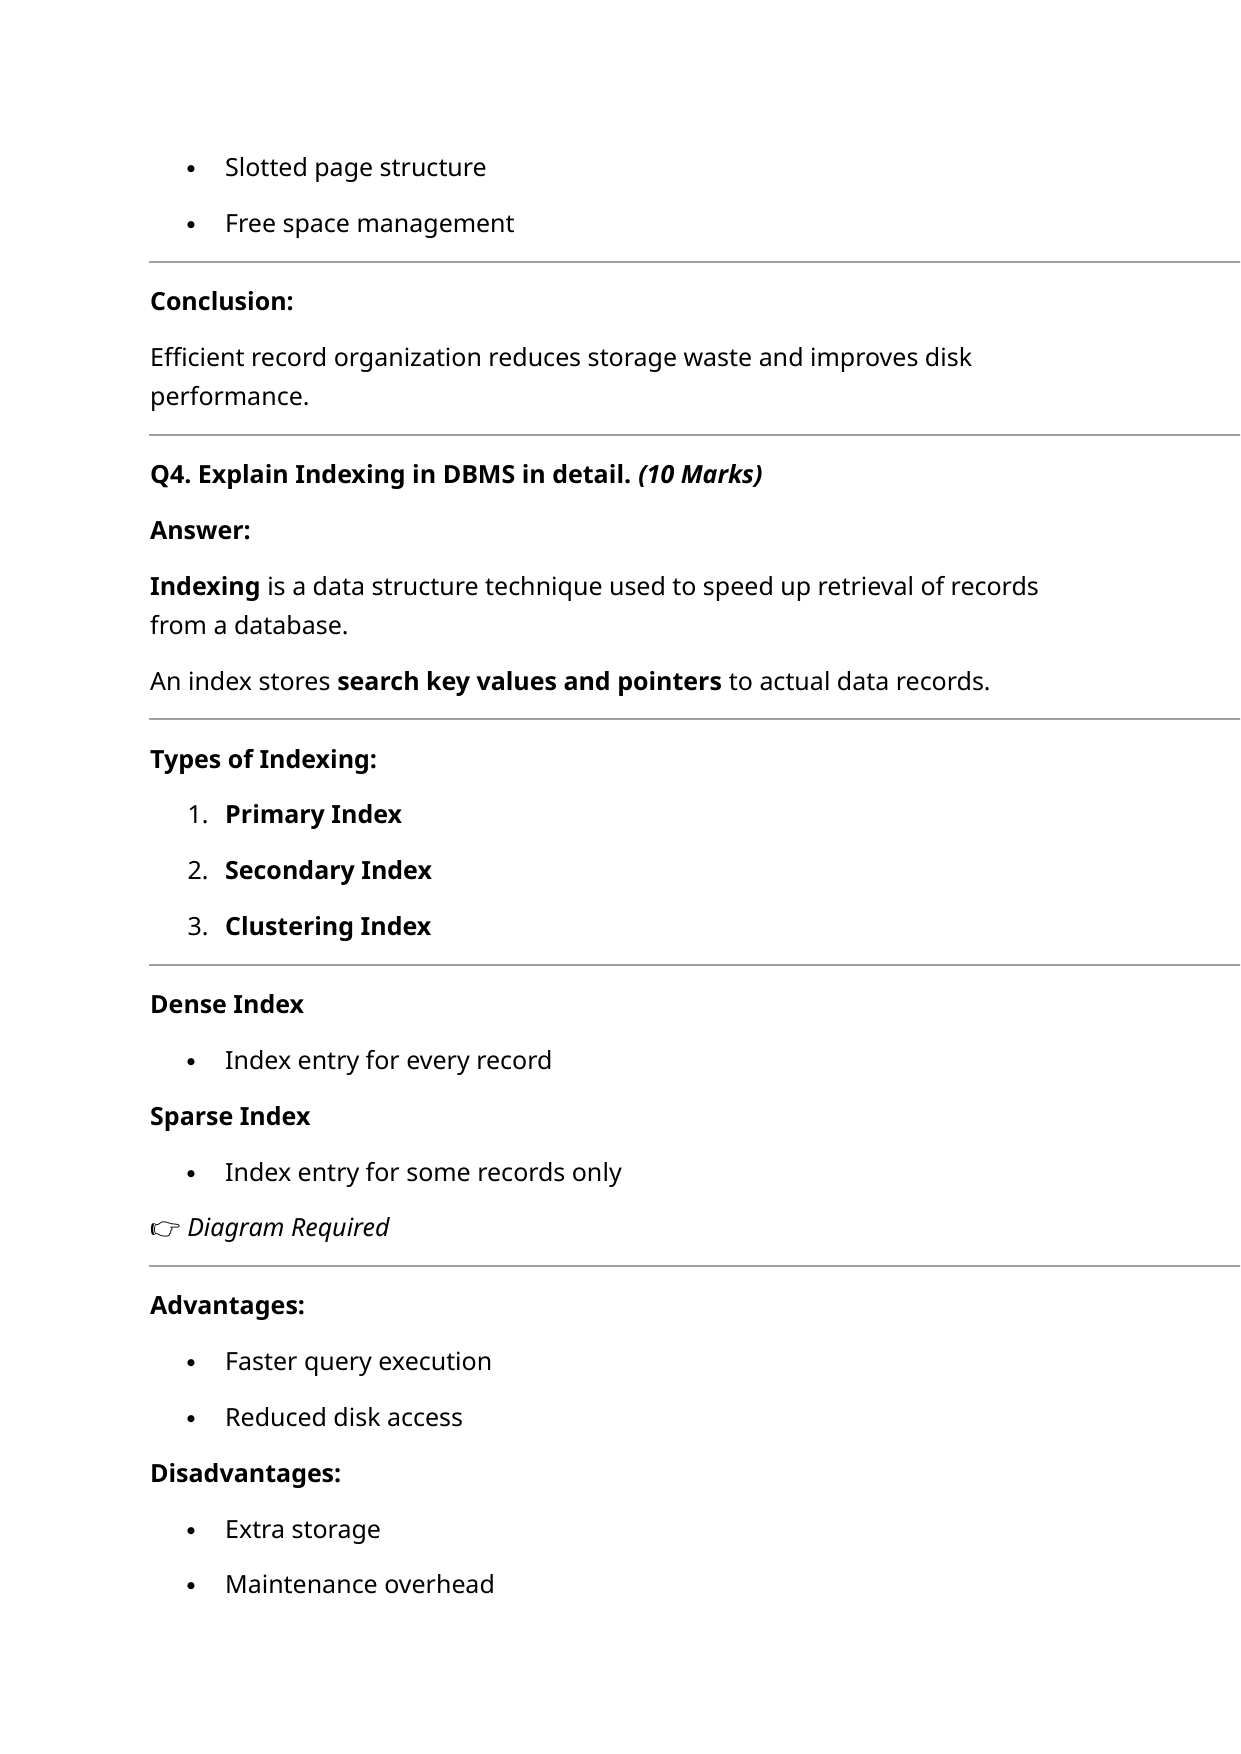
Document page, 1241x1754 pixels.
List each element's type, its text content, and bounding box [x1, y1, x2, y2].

text Dense Index [150, 987, 1090, 1021]
text Sparse Index [150, 1098, 1090, 1132]
list Maintenance overhead [187, 1567, 1090, 1601]
text Answer: [150, 512, 1090, 547]
list Clustering Index [187, 909, 1090, 943]
text 👉 Diagram Required [150, 1210, 1090, 1244]
text Q4. Explain Indexing in DBMS in detail. (10 Marks) [150, 457, 1090, 491]
list Extra storage [187, 1511, 1090, 1545]
list Faster query execution [187, 1344, 1090, 1378]
text Indexing is a data structure technique used to speed up retrieval of records from a database. [150, 568, 1090, 642]
list Free space management [187, 206, 1090, 240]
text Advantages: [150, 1288, 1090, 1322]
list Index entry for some records only [187, 1154, 1090, 1188]
list Reduced disk access [187, 1399, 1090, 1434]
text Disadvantages: [150, 1455, 1090, 1489]
text Conclusion: [150, 284, 1090, 318]
text Types of Indexing: [150, 741, 1090, 775]
list Primary Index [187, 797, 1090, 831]
list Secondary Index [187, 853, 1090, 887]
list Index entry for every record [187, 1042, 1090, 1077]
text An index stores search key values and pointers to actual data records. [150, 663, 1090, 697]
text Efficient record organization reduces storage waste and improves disk performance. [150, 339, 1090, 413]
list Slotted page structure [187, 150, 1090, 184]
